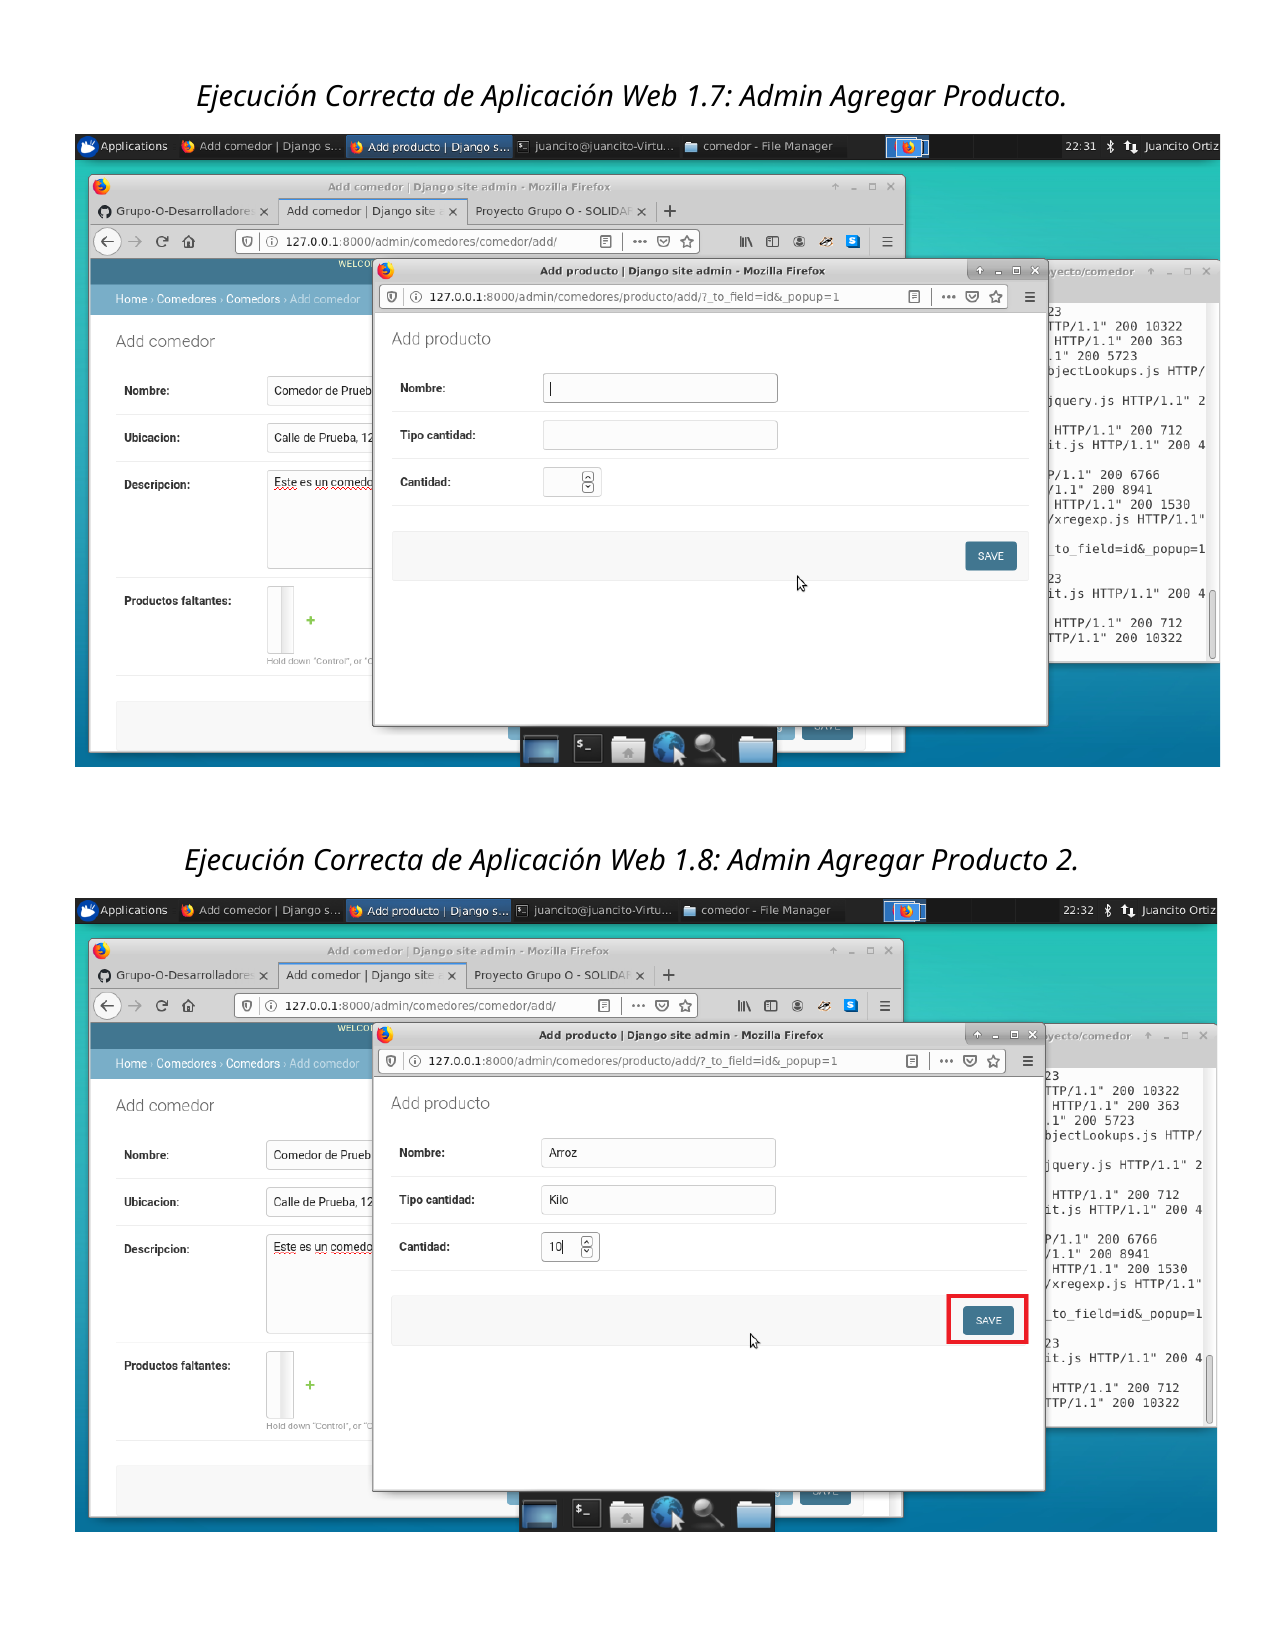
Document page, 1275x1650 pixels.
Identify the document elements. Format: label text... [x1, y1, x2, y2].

list Ejecución Correcta de Aplicación Web 1.8: Admin Agregar Producto 2. [75, 839, 1200, 879]
list Ejecución Correcta de Aplicación Web 1.7: Admin Agregar Producto. [75, 75, 1200, 115]
